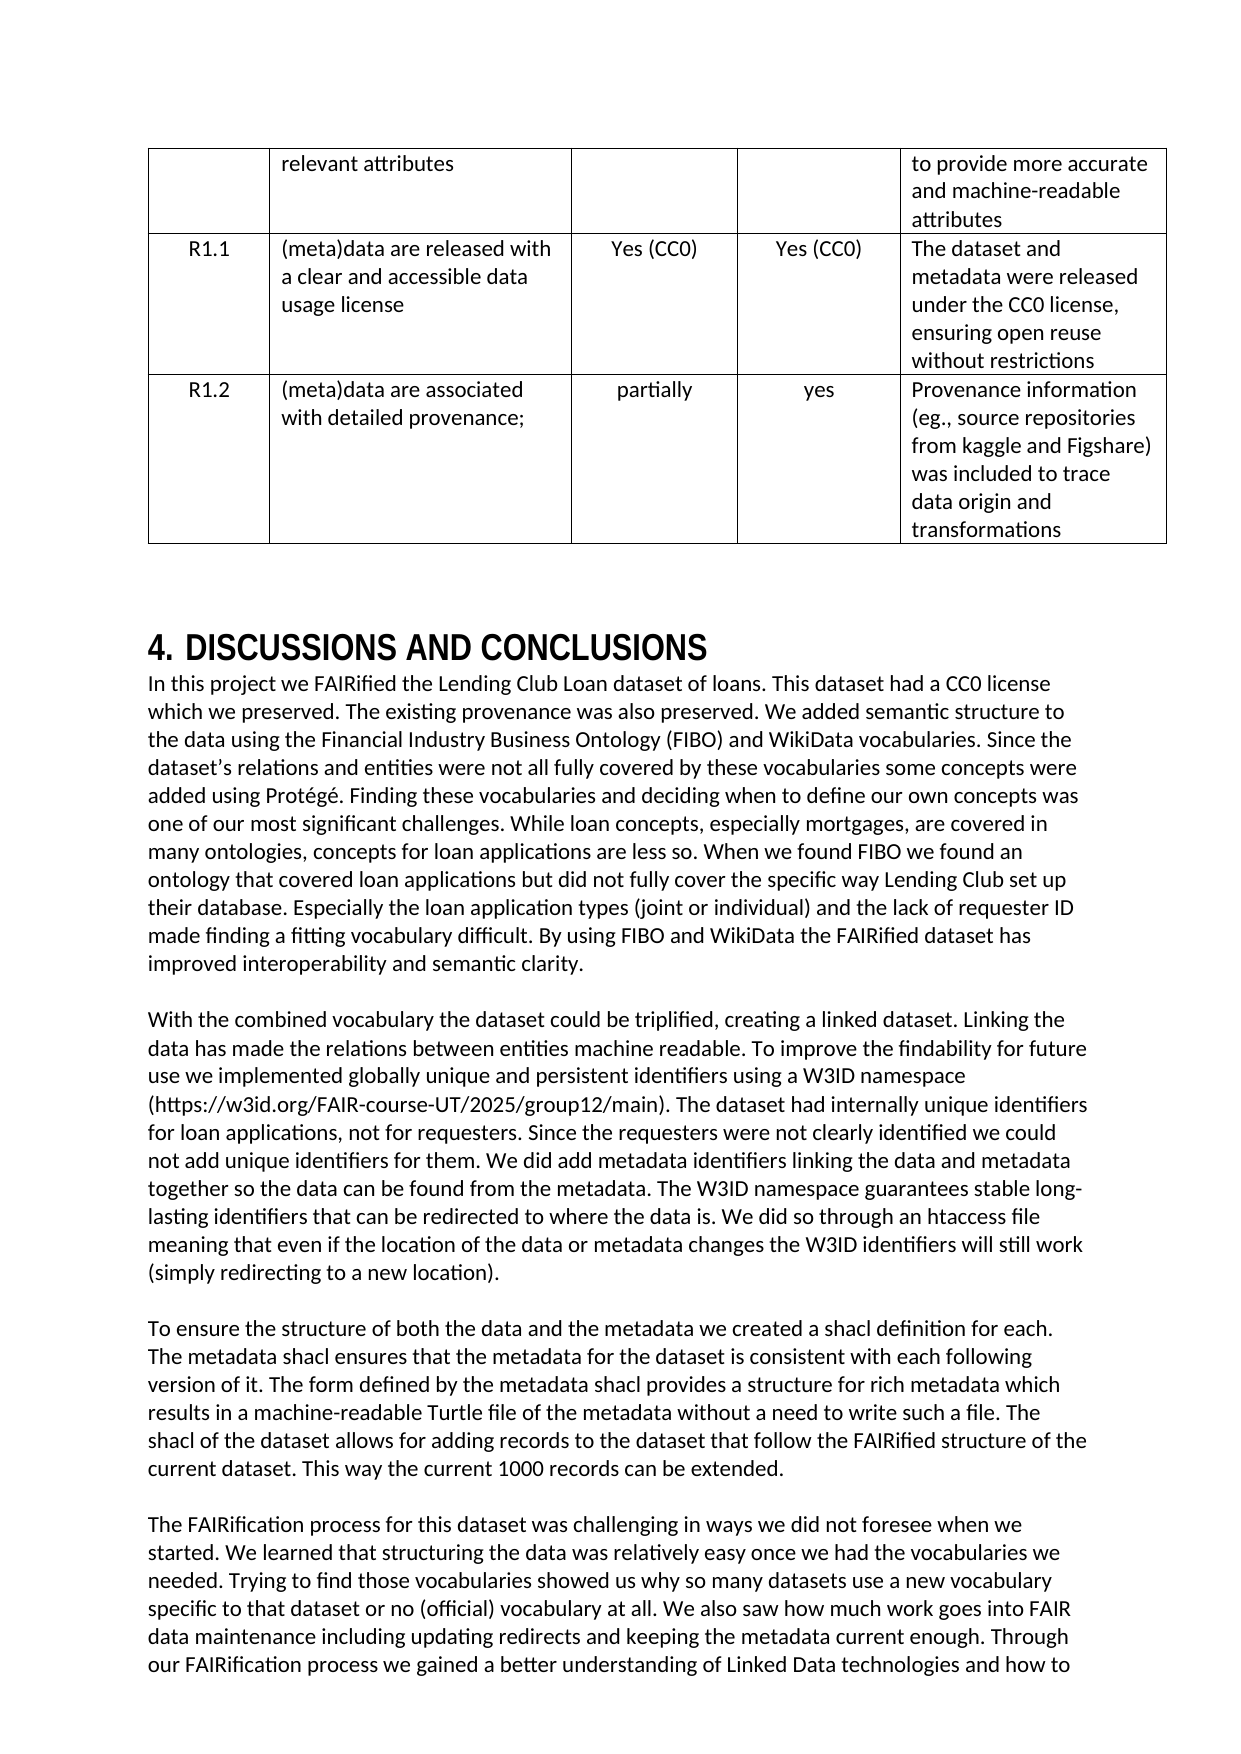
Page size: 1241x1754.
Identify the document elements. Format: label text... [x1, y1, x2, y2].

table_cell R1.2 [149, 375, 269, 543]
table_cell Provenance information (eg., source repositories from kaggle and Figshare) was included to trace data origin and transformations [901, 375, 1166, 543]
table_cell partially [572, 375, 737, 543]
text With the combined vocabulary the dataset could be triplified, creating a linked dataset. Linking the data has made the relations between entities machine readable. To improve the findability for future use we implemented globally unique and persistent identifiers using a W3ID namespace (https://w3id.org/FAIR-course-UT/2025/group12/main). The dataset had internally unique identifiers for loan applications, not for requesters. Since the requesters were not clearly identified we could not add unique identifiers for them. We did add metadata identifiers linking the data and metadata together so the data can be found from the metadata. The W3ID namespace guarantees stable long-lasting identifiers that can be redirected to where the data is. We did so through an htaccess file meaning that even if the location of the data or metadata changes the W3ID identifiers will still work (simply redirecting to a new location). [148, 1006, 1093, 1286]
text The FAIRification process for this dataset was challenging in ways we did not foresee when we started. We learned that structuring the data was relatively easy once we had the vocabularies we needed. Trying to find those vocabularies showed us why so many datasets use a new vocabulary specific to that dataset or no (official) vocabulary at all. We also saw how much work goes into FAIR data maintenance including updating redirects and keeping the metadata current enough. Through our FAIRification process we gained a better understanding of Linked Data technologies and how to [148, 1510, 1093, 1678]
table_cell yes [738, 375, 900, 543]
table_cell Yes (CC0) [738, 234, 900, 374]
table_cell Yes (CC0) [572, 234, 737, 374]
table_cell R1.1 [149, 234, 269, 374]
table_cell [572, 149, 737, 233]
table_cell [149, 149, 269, 233]
subtitle discussions and Conclusions [148, 625, 1093, 668]
table_cell to provide more accurate and machine-readable attributes [901, 149, 1166, 233]
text To ensure the structure of both the data and the metadata we created a shacl definition for each. The metadata shacl ensures that the metadata for the dataset is consistent with each following version of it. The form defined by the metadata shacl provides a structure for rich metadata which results in a machine-readable Turtle file of the metadata without a need to write such a file. The shacl of the dataset allows for adding records to the dataset that follow the FAIRified structure of the current dataset. This way the current 1000 records can be extended. [148, 1314, 1093, 1482]
table_cell relevant attributes [270, 149, 571, 233]
table_cell (meta)data are released with a clear and accessible data usage license [270, 234, 571, 374]
text In this project we FAIRified the Lending Club Loan dataset of loans. This dataset had a CC0 license which we preserved. The existing provenance was also preserved. We added semantic structure to the data using the Financial Industry Business Ontology (FIBO) and WikiData vocabularies. Since the dataset’s relations and entities were not all fully covered by these vocabularies some concepts were added using Protégé. Finding these vocabularies and deciding when to define our own concepts was one of our most significant challenges. While loan concepts, especially mortgages, are covered in many ontologies, concepts for loan applications are less so. When we found FIBO we found an ontology that covered loan applications but did not fully cover the specific way Lending Club set up their database. Especially the loan application types (joint or individual) and the lack of requester ID made finding a fitting vocabulary difficult. By using FIBO and WikiData the FAIRified dataset has improved interoperability and semantic clarity. [148, 669, 1093, 978]
table_cell (meta)data are associated with detailed provenance; [270, 375, 571, 543]
table_cell The dataset and metadata were released under the CC0 license, ensuring open reuse without restrictions [901, 234, 1166, 374]
table_cell [738, 149, 900, 233]
